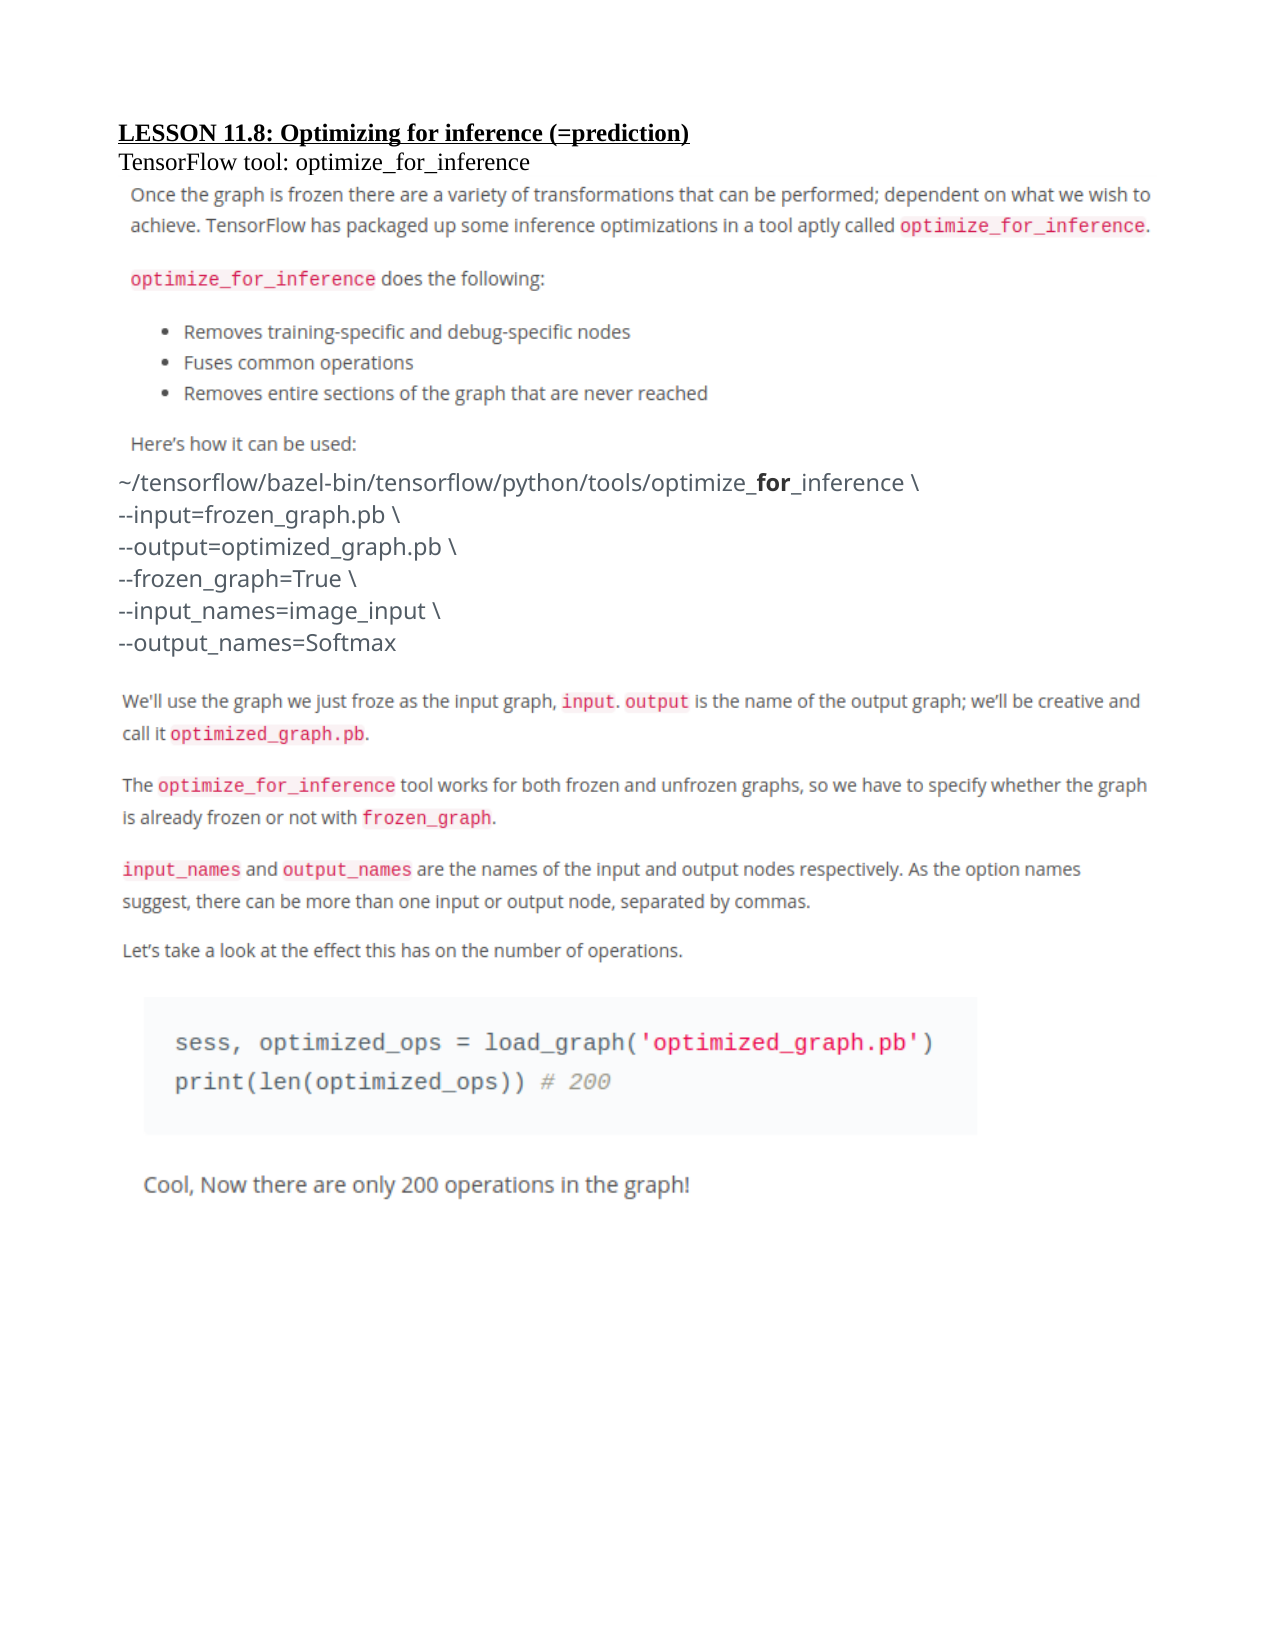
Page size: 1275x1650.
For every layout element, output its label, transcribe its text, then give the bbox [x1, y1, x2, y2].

text LESSON 11.8: Optimizing for inference (=prediction) [118, 118, 1157, 147]
text --frozen_graph=True \ [118, 562, 1157, 594]
text --output_names=Softmax [118, 626, 1157, 658]
picture [118, 687, 1157, 969]
text --output=optimized_graph.pb \ [118, 530, 1157, 562]
text ~/tensorflow/bazel-bin/tensorflow/python/tools/optimize_for_inference \ [118, 467, 1157, 498]
text --input=frozen_graph.pb \ [118, 498, 1157, 530]
picture [118, 175, 1157, 467]
text --input_names=image_input \ [118, 594, 1157, 626]
picture [135, 997, 978, 1215]
text TensorFlow tool: optimize_for_inference [118, 147, 1157, 175]
